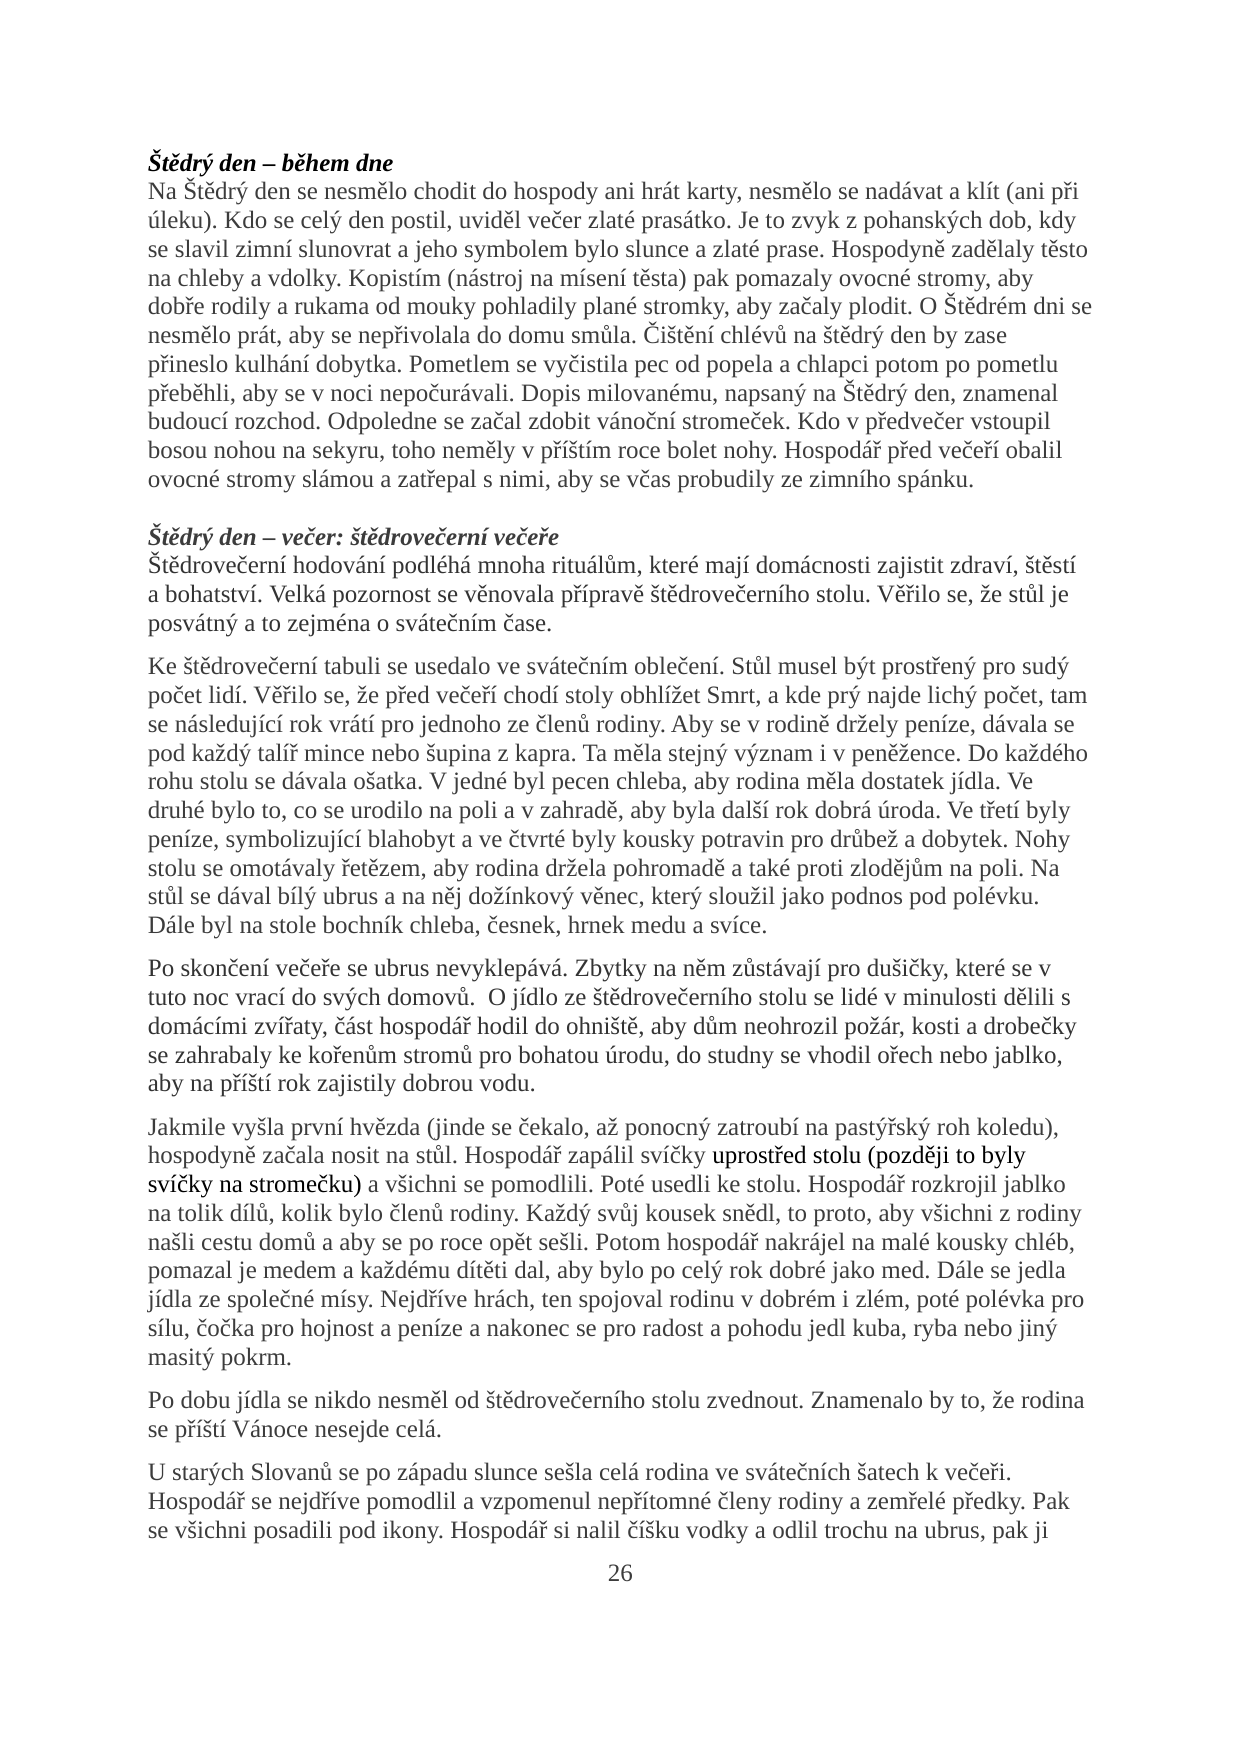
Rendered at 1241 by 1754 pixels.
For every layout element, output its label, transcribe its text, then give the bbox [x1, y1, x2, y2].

text Jakmile vyšla první hvězda (jinde se čekalo, až ponocný zatroubí na pastýřský roh koledu), hospodyně začala nosit na stůl. Hospodář zapálil svíčky uprostřed stolu (později to byly svíčky na stromečku) a všichni se pomodlili. Poté usedli ke stolu. Hospodář rozkrojil jablko na tolik dílů, kolik bylo členů rodiny. Každý svůj kousek snědl, to proto, aby všichni z rodiny našli cestu domů a aby se po roce opět sešli. Potom hospodář nakrájel na malé kousky chléb, pomazal je medem a každému dítěti dal, aby bylo po celý rok dobré jako med. Dále se jedla jídla ze společné mísy. Nejdříve hrách, ten spojoval rodinu v dobrém i zlém, poté polévka pro sílu, čočka pro hojnost a peníze a nakonec se pro radost a pohodu jedl kuba, ryba nebo jiný masitý pokrm. [148, 1112, 1093, 1371]
subtitle Štědrý den – večer: štědrovečerní večeře [148, 522, 1093, 551]
text Po dobu jídla se nikdo nesměl od štědrovečerního stolu zvednout. Znamenalo by to, že rodina se příští Vánoce nesejde celá. [148, 1385, 1093, 1443]
text 27 [148, 1558, 1093, 1587]
text Po skončení večeře se ubrus nevyklepává. Zbytky na něm zůstávají pro dušičky, které se v tuto noc vrací do svých domovů. O jídlo ze štědrovečerního stolu se lidé v minulosti dělili s domácími zvířaty, část hospodář hodil do ohniště, aby dům neohrozil požár, kosti a drobečky se zahrabaly ke kořenům stromů pro bohatou úrodu, do studny se vhodil ořech nebo jablko, aby na příští rok zajistily dobrou vodu. [148, 953, 1093, 1097]
text Štědrovečerní hodování podléhá mnoha rituálům, které mají domácnosti zajistit zdraví, štěstí a bohatství. Velká pozornost se věnovala přípravě štědrovečerního stolu. Věřilo se, že stůl je posvátný a to zejména o svátečním čase. [148, 551, 1093, 637]
text Na Štědrý den se nesmělo chodit do hospody ani hrát karty, nesmělo se nadávat a klít (ani při úleku). Kdo se celý den postil, uviděl večer zlaté prasátko. Je to zvyk z pohanských dob, kdy se slavil zimní slunovrat a jeho symbolem bylo slunce a zlaté prase. Hospodyně zadělaly těsto na chleby a vdolky. Kopistím (nástroj na mísení těsta) pak pomazaly ovocné stromy, aby dobře rodily a rukama od mouky pohladily plané stromky, aby začaly plodit. O Štědrém dni se nesmělo prát, aby se nepřivolala do domu smůla. Čištění chlévů na štědrý den by zase přineslo kulhání dobytka. Pometlem se vyčistila pec od popela a chlapci potom po pometlu přeběhli, aby se v noci nepočurávali. Dopis milovanému, napsaný na Štědrý den, znamenal budoucí rozchod. Odpoledne se začal zdobit vánoční stromeček. Kdo v předvečer vstoupil bosou nohou na sekyru, toho neměly v příštím roce bolet nohy. Hospodář před večeří obalil ovocné stromy slámou a zatřepal s nimi, aby se včas probudily ze zimního spánku. [148, 176, 1093, 493]
subtitle Štědrý den – během dne [148, 148, 1093, 176]
text Ke štědrovečerní tabuli se usedalo ve svátečním oblečení. Stůl musel být prostřený pro sudý počet lidí. Věřilo se, že před večeří chodí stoly obhlížet Smrt, a kde prý najde lichý počet, tam se následující rok vrátí pro jednoho ze členů rodiny. Aby se v rodině držely peníze, dávala se pod každý talíř mince nebo šupina z kapra. Ta měla stejný význam i v peněžence. Do každého rohu stolu se dávala ošatka. V jedné byl pecen chleba, aby rodina měla dostatek jídla. Ve druhé bylo to, co se urodilo na poli a v zahradě, aby byla další rok dobrá úroda. Ve třetí byly peníze, symbolizující blahobyt a ve čtvrté byly kousky potravin pro drůbež a dobytek. Nohy stolu se omotávaly řetězem, aby rodina držela pohromadě a také proti zlodějům na poli. Na stůl se dával bílý ubrus a na něj dožínkový věnec, který sloužil jako podnos pod polévku. Dále byl na stole bochník chleba, česnek, hrnek medu a svíce. [148, 651, 1093, 939]
text U starých Slovanů se po západu slunce sešla celá rodina ve svátečních šatech k večeři. Hospodář se nejdříve pomodlil a vzpomenul nepřítomné členy rodiny a zemřelé předky. Pak se všichni posadili pod ikony. Hospodář si nalil číšku vodky a odlil trochu na ubrus, pak ji [148, 1457, 1093, 1543]
